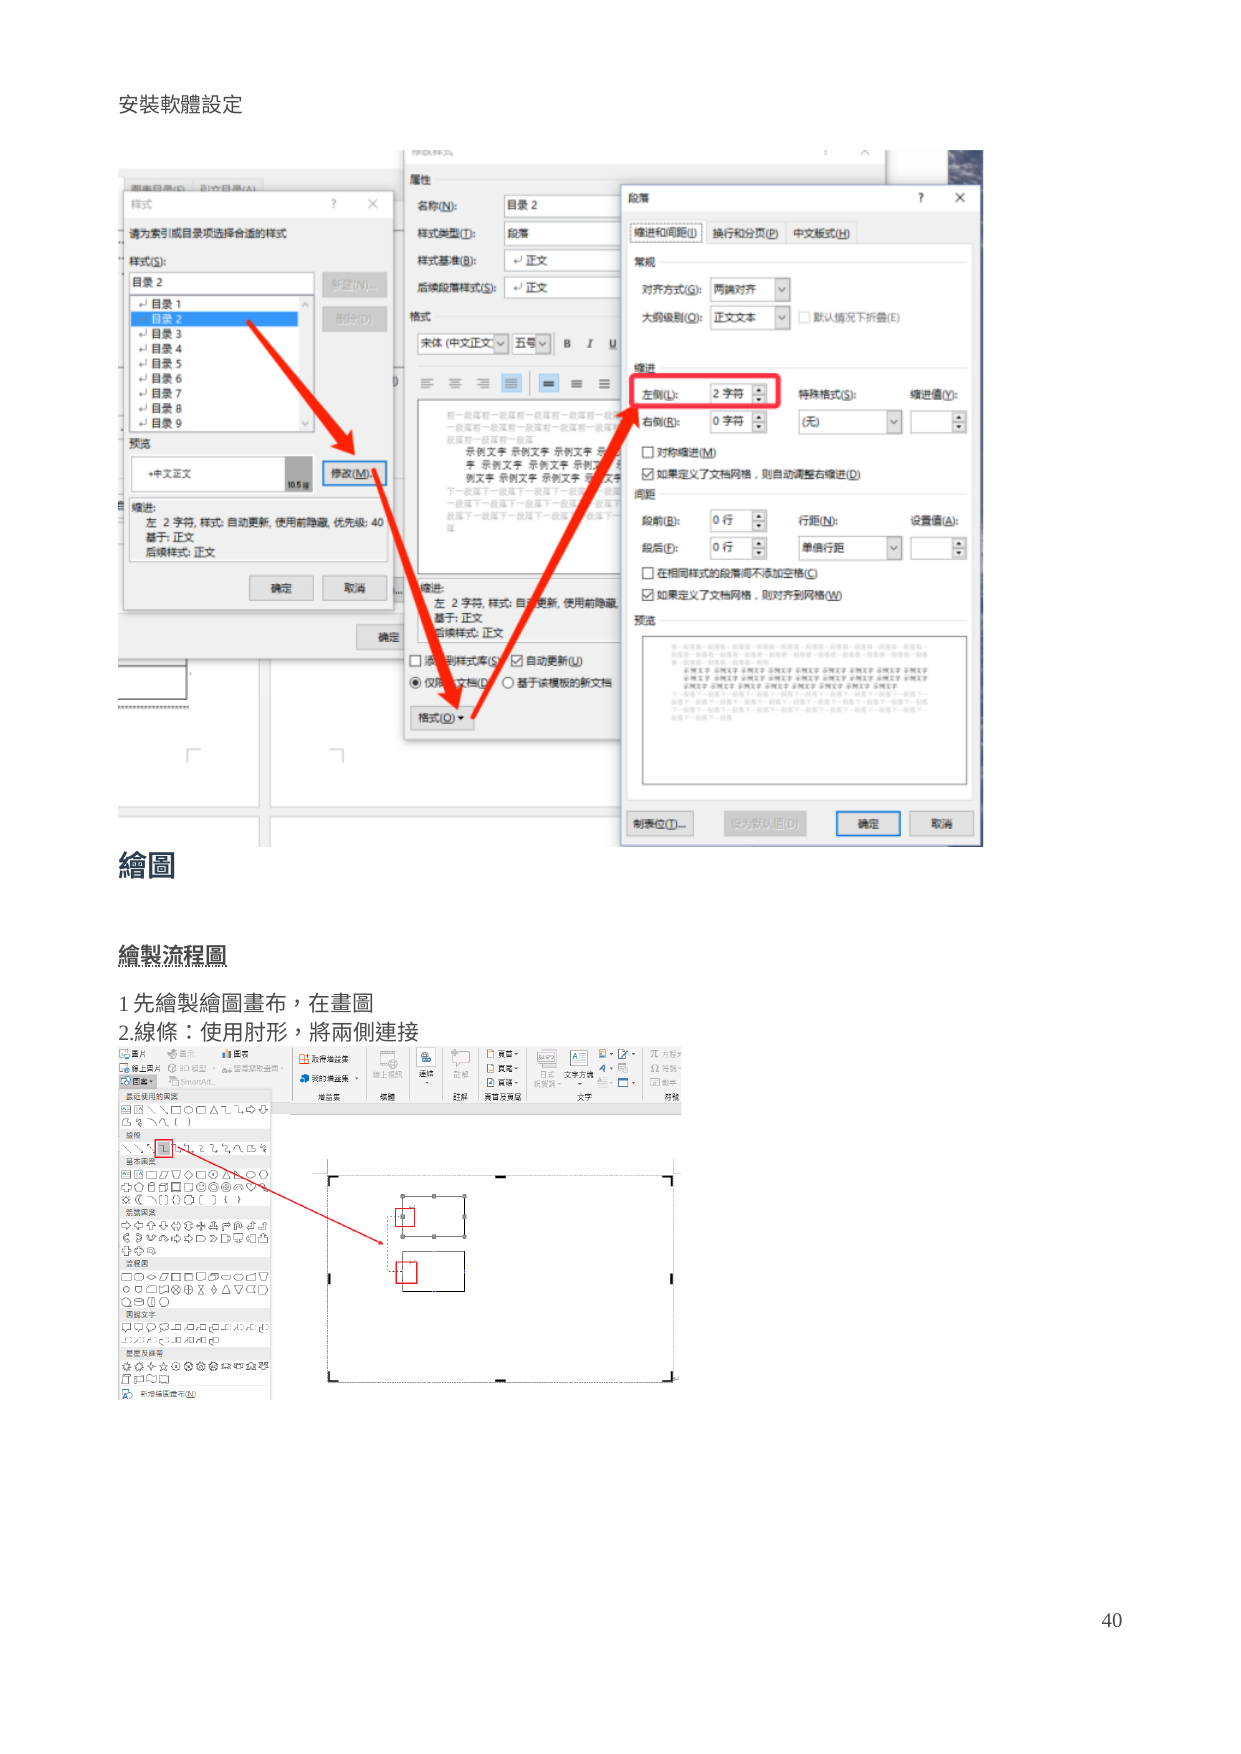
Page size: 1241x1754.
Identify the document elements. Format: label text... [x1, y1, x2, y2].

text 2.線條：使用肘形，將兩側連接 [118, 1017, 1122, 1046]
text 1先繪製繪圖畫布，在畫圖 [118, 988, 1122, 1017]
text 繪製流程圖 [118, 940, 1122, 969]
text 繪圖 [118, 846, 1122, 884]
